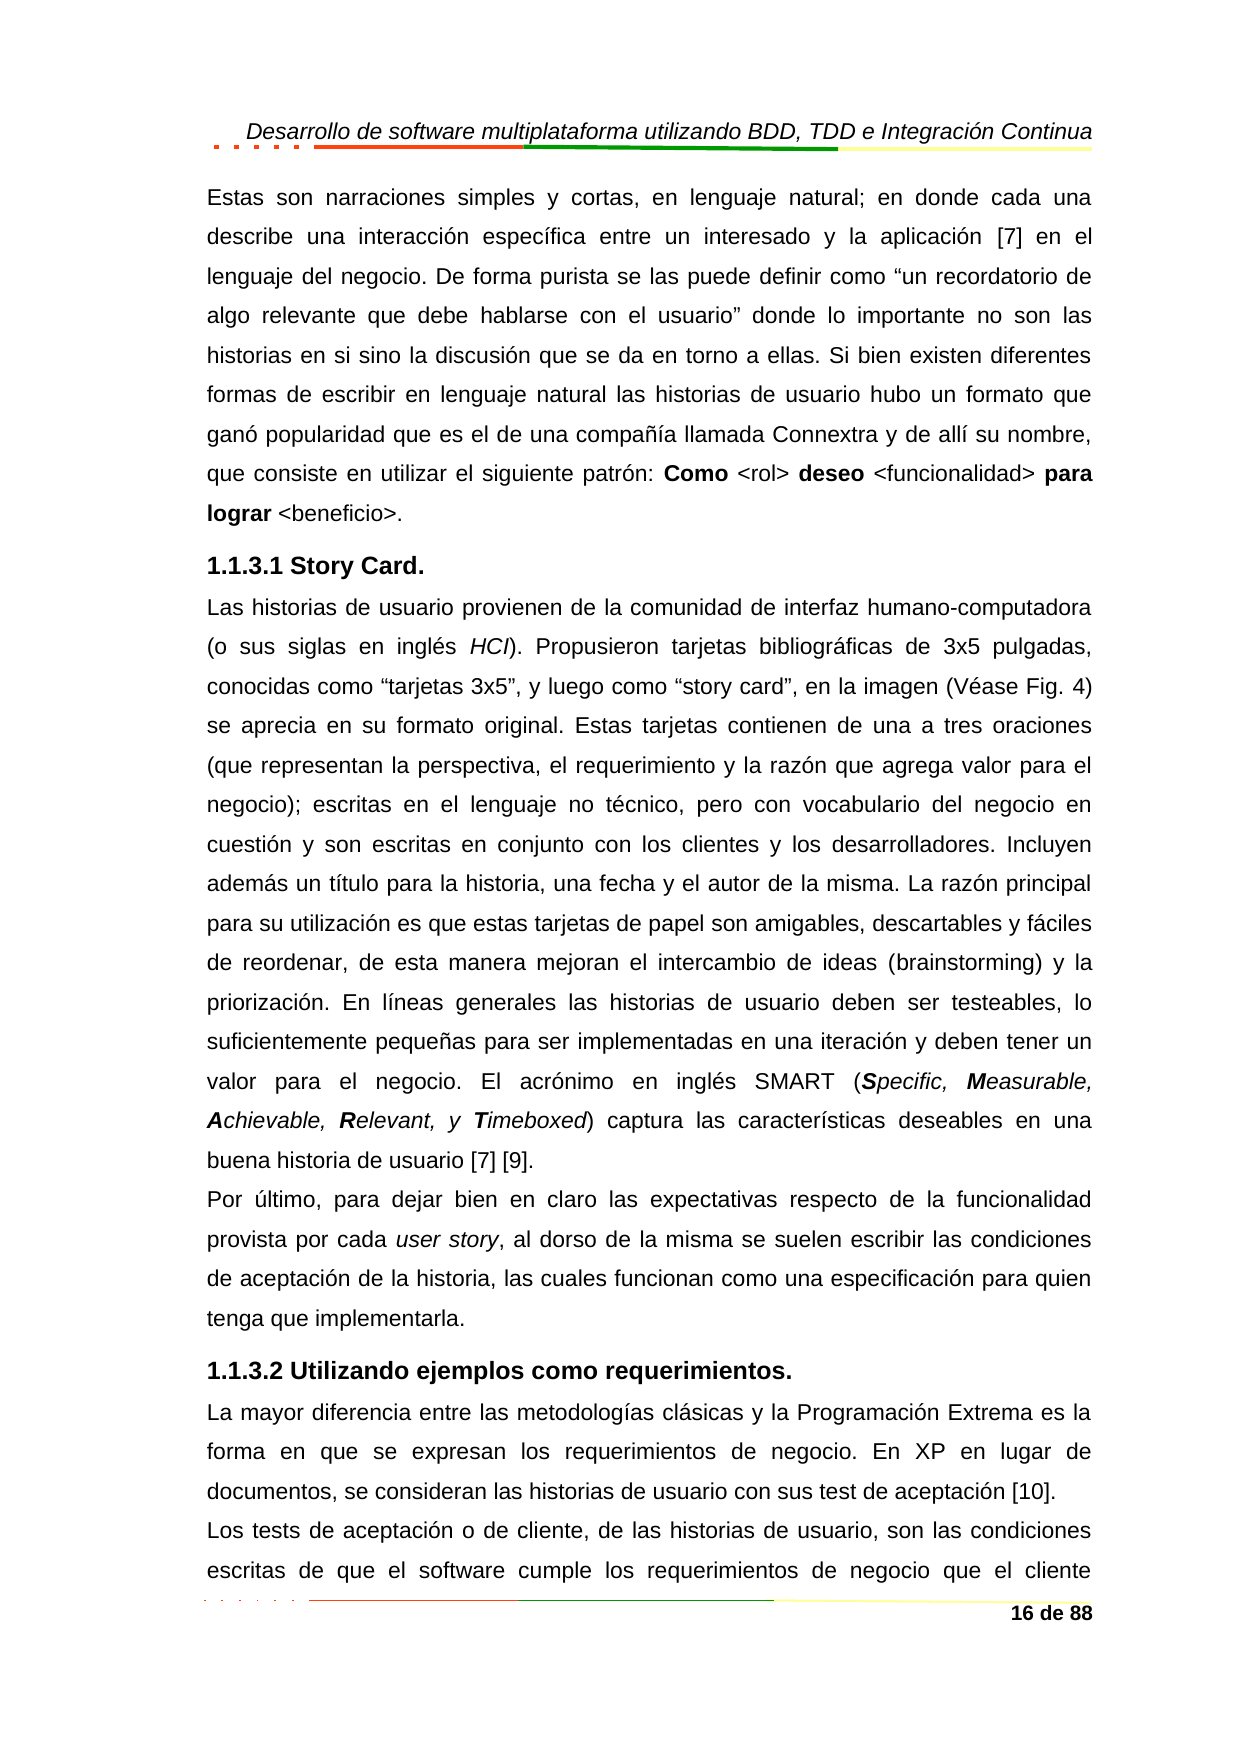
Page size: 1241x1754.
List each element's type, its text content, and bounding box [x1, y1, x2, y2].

text Las historias de usuario provienen de la comunidad de interfaz humano-computadora (o sus siglas en inglés HCI). Propusieron tarjetas bibliográficas de 3x5 pulgadas, conocidas como “tarjetas 3x5”, y luego como “story card”, en la imagen (Véase Fig. 4) se aprecia en su formato original. Estas tarjetas contienen de una a tres oraciones (que representan la perspectiva, el requerimiento y la razón que agrega valor para el negocio); escritas en el lenguaje no técnico, pero con vocabulario del negocio en cuestión y son escritas en conjunto con los clientes y los desarrolladores. Incluyen además un título para la historia, una fecha y el autor de la misma. La razón principal para su utilización es que estas tarjetas de papel son amigables, descartables y fáciles de reordenar, de esta manera mejoran el intercambio de ideas (brainstorming) y la priorización. En líneas generales las historias de usuario deben ser testeables, lo suficientemente pequeñas para ser implementadas en una iteración y deben tener un valor para el negocio. El acrónimo en inglés SMART (Specific, Measurable, Achievable, Relevant, y Timeboxed) captura las características deseables en una buena historia de usuario [7] [9]. [207, 594, 1093, 1173]
text Estas son narraciones simples y cortas, en lenguaje natural; en donde cada una describe una interacción específica entre un interesado y la aplicación [7] en el lenguaje del negocio. De forma purista se las puede definir como “un recordatorio de algo relevante que debe hablarse con el usuario” donde lo importante no son las historias en si sino la discusión que se da en torno a ellas. Si bien existen diferentes formas de escribir en lenguaje natural las historias de usuario hubo un formato que ganó popularidad que es el de una compañía llamada Connextra y de allí su nombre, que consiste en utilizar el siguiente patrón: Como <rol> deseo <funcionalidad> para lograr <beneficio>. [207, 184, 1093, 526]
text 1.1.3.1 Story Card. [207, 551, 1093, 579]
text La mayor diferencia entre las metodologías clásicas y la Programación Extrema es la forma en que se expresan los requerimientos de negocio. En XP en lugar de documentos, se consideran las historias de usuario con sus test de aceptación [10]. [207, 1399, 1093, 1504]
text Por último, para dejar bien en claro las expectativas respecto de la funcionalidad provista por cada user story, al dorso de la misma se suelen escribir las condiciones de aceptación de la historia, las cuales funcionan como una especificación para quien tenga que implementarla. [207, 1186, 1093, 1331]
text Los tests de aceptación o de cliente, de las historias de usuario, son las condiciones escritas de que el software cumple los requerimientos de negocio que el cliente [207, 1517, 1093, 1583]
list 1.1.3.2 Utilizando ejemplos como requerimientos. [207, 1356, 1093, 1384]
